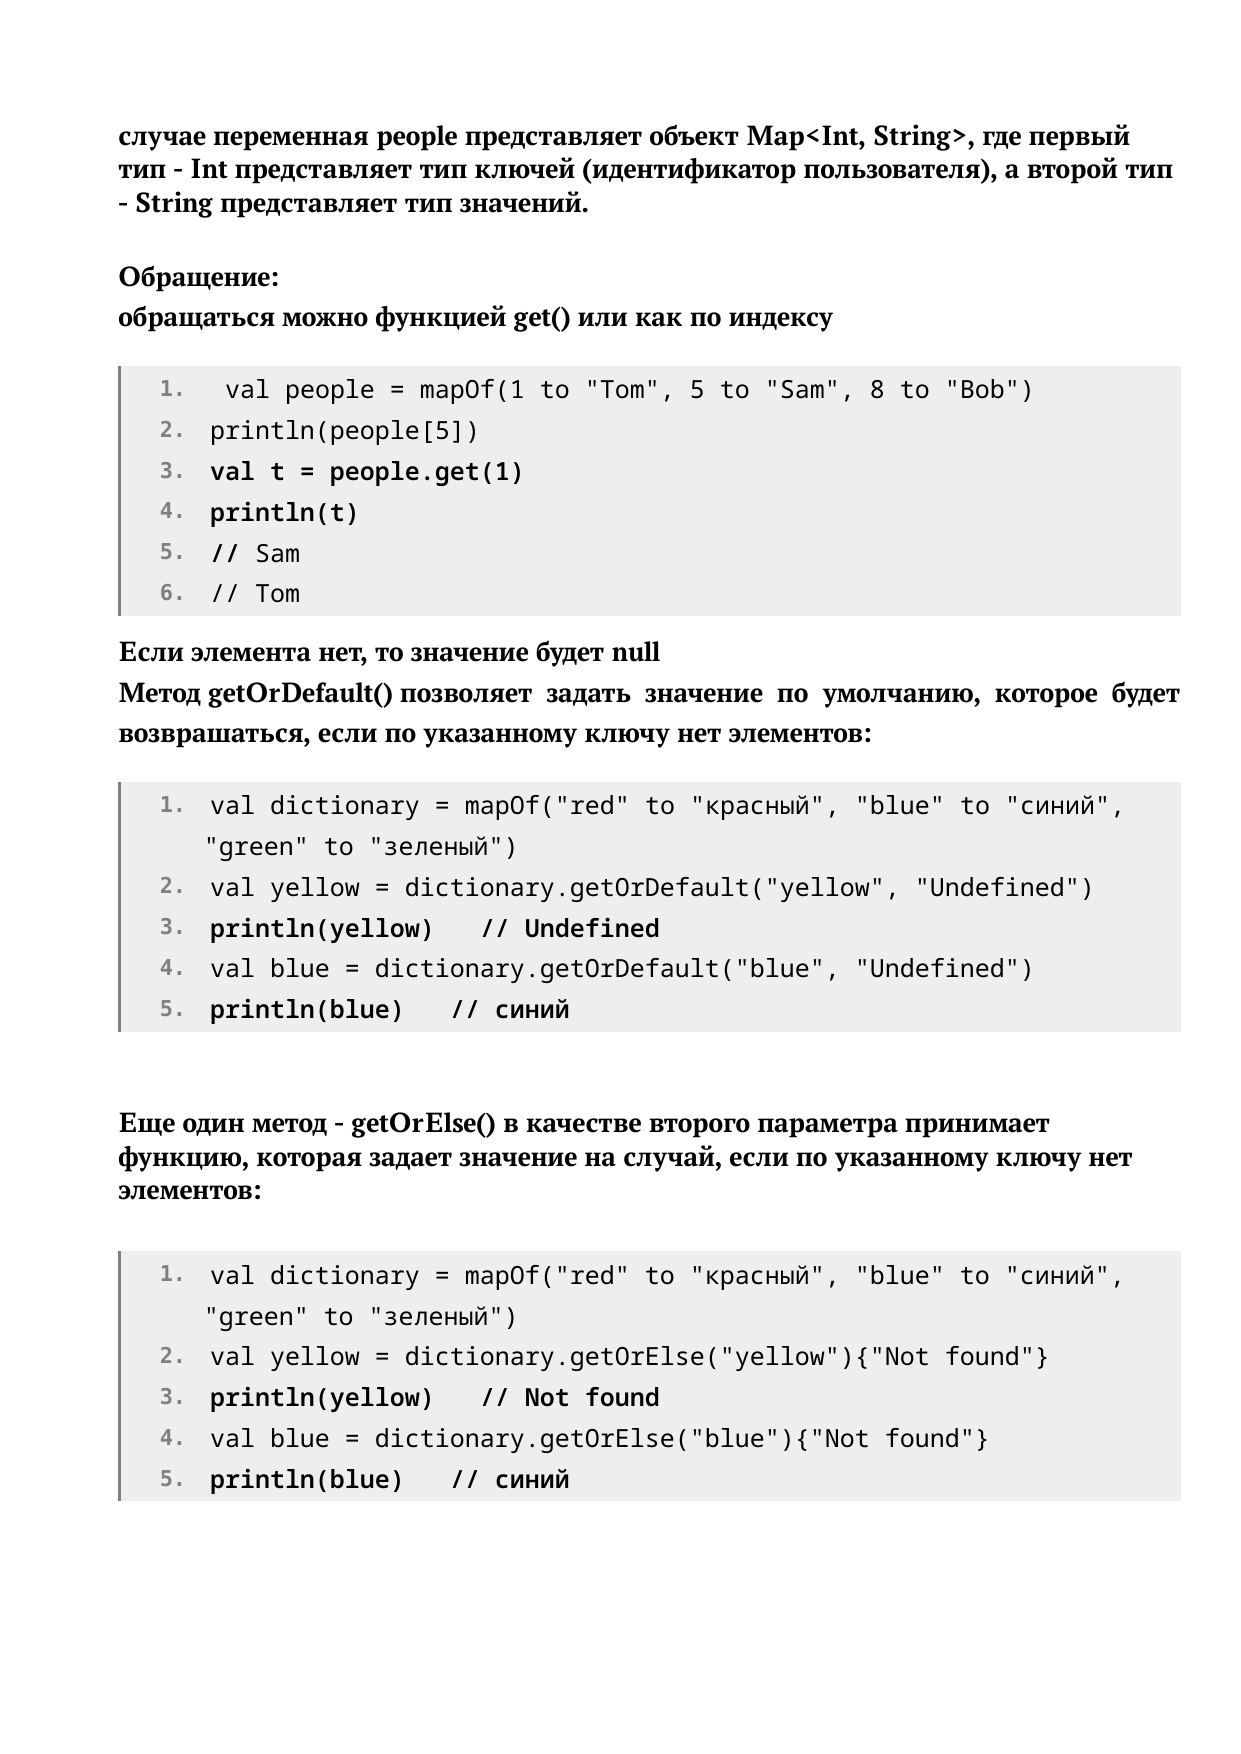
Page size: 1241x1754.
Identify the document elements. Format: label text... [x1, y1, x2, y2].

list val blue = dictionary.getOrElse("blue"){"Not found"} [121, 1415, 1181, 1455]
list val yellow = dictionary.getOrDefault("yellow", "Undefined") [121, 863, 1181, 903]
text Метод getOrDefault() позволяет задать значение по умолчанию, которое будет возврашаться, если по указанному ключу нет элементов: [118, 675, 1181, 748]
list println(people[5]) [121, 407, 1181, 447]
list val blue = dictionary.getOrDefault("blue", "Undefined") [121, 945, 1181, 985]
list val yellow = dictionary.getOrElse("yellow"){"Not found"} [121, 1333, 1181, 1373]
text случае переменная people представляет объект Map<Int, String>, где первый тип - Int представляет тип ключей (идентификатор пользователя), а второй тип - String представляет тип значений. [118, 118, 1181, 219]
list val dictionary = mapOf("red" to "красный", "blue" to "синий", "green" to "зеленый") [121, 782, 1181, 863]
text Еще один метод - getOrElse() в качестве второго параметра принимает функцию, которая задает значение на случай, если по указанному ключу нет элементов: [118, 1105, 1181, 1206]
list println(yellow) // Not found [121, 1374, 1181, 1414]
text Обращение: [118, 259, 1181, 292]
list println(blue) // синий [121, 1456, 1181, 1501]
list // Tom [121, 570, 1181, 616]
list println(blue) // синий [121, 986, 1181, 1032]
text обращаться можно функцией get() или как по индексу [118, 299, 1181, 333]
list println(yellow) // Undefined [121, 904, 1181, 944]
list println(t) [121, 488, 1181, 528]
list val t = people.get(1) [121, 448, 1181, 488]
list val dictionary = mapOf("red" to "красный", "blue" to "синий", "green" to "зеленый") [121, 1251, 1181, 1332]
list // Sam [121, 529, 1181, 569]
text Если элемента нет, то значение будет null [118, 634, 1181, 668]
list val people = mapOf(1 to "Tom", 5 to "Sam", 8 to "Bob") [121, 366, 1181, 406]
